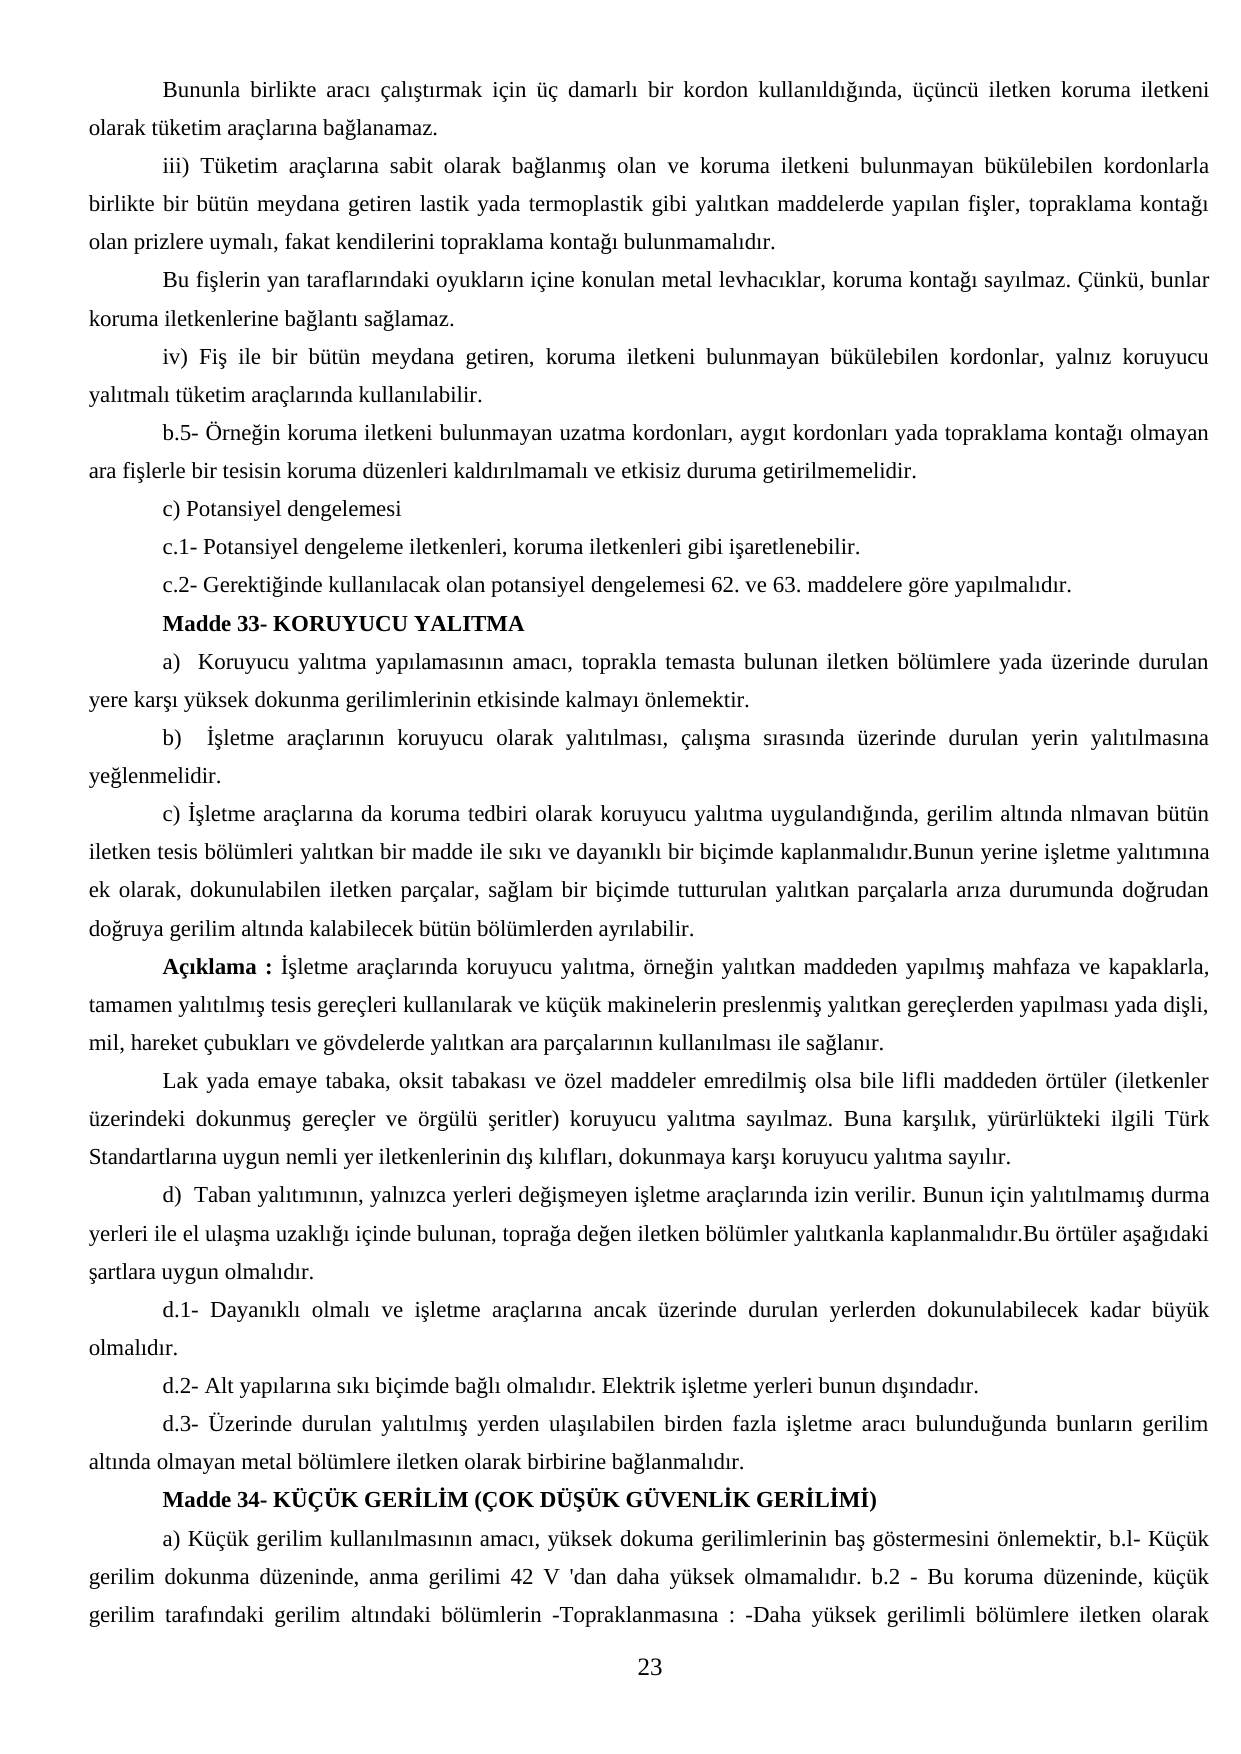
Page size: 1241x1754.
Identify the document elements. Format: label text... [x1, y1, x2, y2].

text d) Taban yalıtımının, yalnızca yerleri değişmeyen işletme araçlarında izin verilir. Bunun için yalıtılmamış durma yerleri ile el ulaşma uzaklığı içinde bulunan, toprağa değen iletken bölümler yalıtkanla kaplanmalıdır.Bu örtüler aşağıdaki şartlara uygun olmalıdır. [88, 1182, 1211, 1284]
text d.2- Alt yapılarına sıkı biçimde bağlı olmalıdır. Elektrik işletme yerleri bunun dışındadır. [88, 1373, 1211, 1398]
text c.1- Potansiyel dengeleme iletkenleri, koruma iletkenleri gibi işaretlenebilir. [88, 534, 1211, 560]
text Madde 34- KÜÇÜK GERİLİM (ÇOK DÜŞÜK GÜVENLİK GERİLİMİ) [88, 1487, 1211, 1513]
text Açıklama : İşletme araçlarında koruyucu yalıtma, örneğin yalıtkan maddeden yapılmış mahfaza ve kapaklarla, tamamen yalıtılmış tesis gereçleri kullanılarak ve küçük makinelerin preslenmiş yalıtkan gereçlerden yapılması yada dişli, mil, hareket çubukları ve gövdelerde yalıtkan ara parçalarının kullanılması ile sağlanır. [88, 954, 1211, 1055]
text b) İşletme araçlarının koruyucu olarak yalıtılması, çalışma sırasında üzerinde durulan yerin yalıtılmasına yeğlenmelidir. [88, 725, 1211, 788]
text Bu fişlerin yan taraflarındaki oyukların içine konulan metal levhacıklar, koruma kontağı sayılmaz. Çünkü, bunlar koruma iletkenlerine bağlantı sağlamaz. [88, 267, 1211, 331]
text Madde 33- KORUYUCU YALITMA [88, 611, 1211, 636]
text Lak yada emaye tabaka, oksit tabakası ve özel maddeler emredilmiş olsa bile lifli maddeden örtüler (iletkenler üzerindeki dokunmuş gereçler ve örgülü şeritler) koruyucu yalıtma sayılmaz. Buna karşılık, yürürlükteki ilgili Türk Standartlarına uygun nemli yer iletkenlerinin dış kılıfları, dokunmaya karşı koruyucu yalıtma sayılır. [88, 1068, 1211, 1170]
text a) Koruyucu yalıtma yapılamasının amacı, toprakla temasta bulunan iletken bölümlere yada üzerinde durulan yere karşı yüksek dokunma gerilimlerinin etkisinde kalmayı önlemektir. [88, 649, 1211, 712]
text iv) Fiş ile bir bütün meydana getiren, koruma iletkeni bulunmayan bükülebilen kordonlar, yalnız koruyucu yalıtmalı tüketim araçlarında kullanılabilir. [88, 344, 1211, 407]
text c) Potansiyel dengelemesi [88, 496, 1211, 522]
text d.1- Dayanıklı olmalı ve işletme araçlarına ancak üzerinde durulan yerlerden dokunulabilecek kadar büyük olmalıdır. [88, 1297, 1211, 1360]
text c) İşletme araçlarına da koruma tedbiri olarak koruyucu yalıtma uygulandığında, gerilim altında nlmavan bütün iletken tesis bölümleri yalıtkan bir madde ile sıkı ve dayanıklı bir biçimde kaplanmalıdır.Bunun yerine işletme yalıtımına ek olarak, dokunulabilen iletken parçalar, sağlam bir biçimde tutturulan yalıtkan parçalarla arıza durumunda doğrudan doğruya gerilim altında kalabilecek bütün bölümlerden ayrılabilir. [88, 801, 1211, 941]
text b.5- Örneğin koruma iletkeni bulunmayan uzatma kordonları, aygıt kordonları yada topraklama kontağı olmayan ara fişlerle bir tesisin koruma düzenleri kaldırılmamalı ve etkisiz duruma getirilmemelidir. [88, 420, 1211, 483]
text d.3- Üzerinde durulan yalıtılmış yerden ulaşılabilen birden fazla işletme aracı bulunduğunda bunların gerilim altında olmayan metal bölümlere iletken olarak birbirine bağlanmalıdır. [88, 1411, 1211, 1475]
text c.2- Gerektiğinde kullanılacak olan potansiyel dengelemesi 62. ve 63. maddelere göre yapılmalıdır. [88, 572, 1211, 598]
text a) Küçük gerilim kullanılmasının amacı, yüksek dokuma gerilimlerinin baş göstermesini önlemektir, b.l- Küçük gerilim dokunma düzeninde, anma gerilimi 42 V 'dan daha yüksek olmamalıdır. b.2 - Bu koruma düzeninde, küçük gerilim tarafındaki gerilim altındaki bölümlerin -Topraklanmasına : -Daha yüksek gerilimli bölümlere iletken olarak [88, 1526, 1211, 1627]
text iii) Tüketim araçlarına sabit olarak bağlanmış olan ve koruma iletkeni bulunmayan bükülebilen kordonlarla birlikte bir bütün meydana getiren lastik yada termoplastik gibi yalıtkan maddelerde yapılan fişler, topraklama kontağı olan prizlere uymalı, fakat kendilerini topraklama kontağı bulunmamalıdır. [88, 153, 1211, 255]
text Bununla birlikte aracı çalıştırmak için üç damarlı bir kordon kullanıldığında, üçüncü iletken koruma iletkeni olarak tüketim araçlarına bağlanamaz. [88, 77, 1211, 140]
